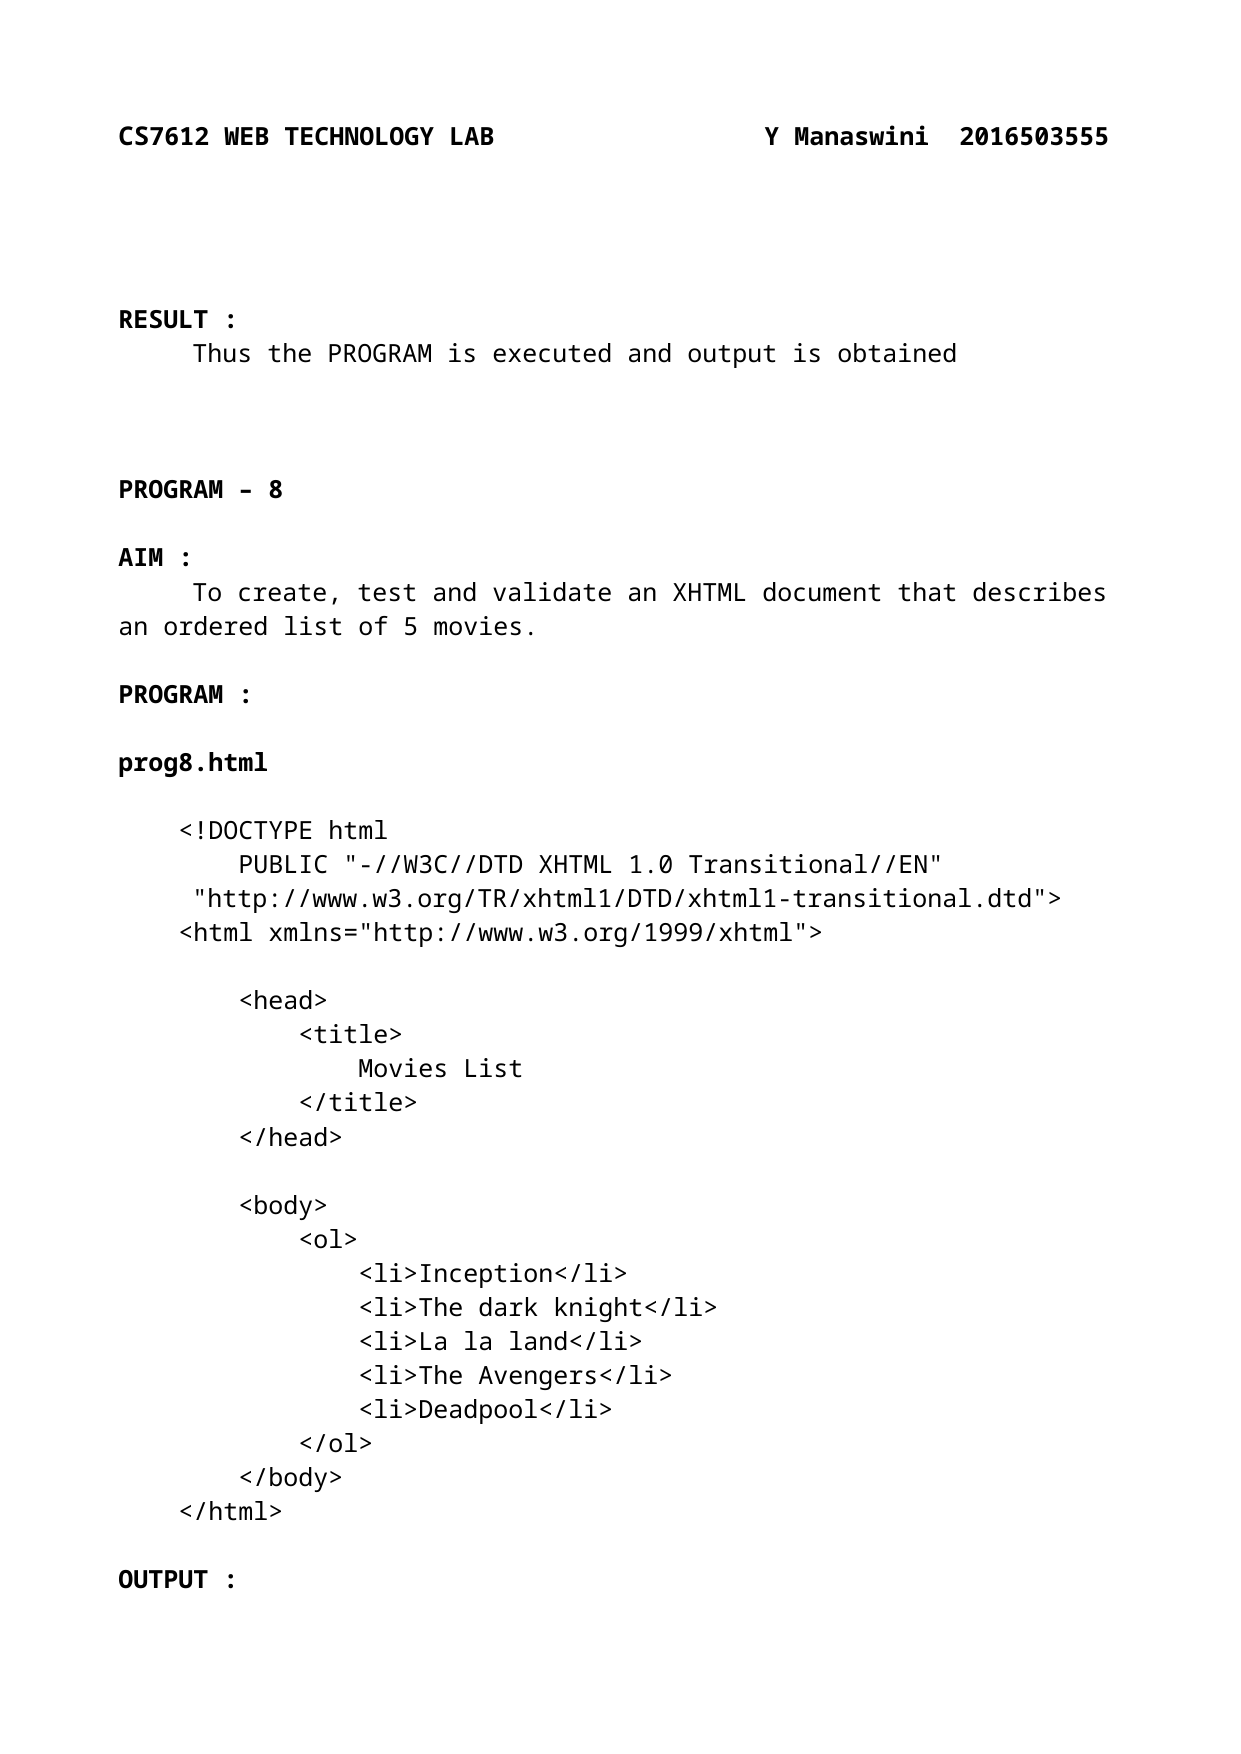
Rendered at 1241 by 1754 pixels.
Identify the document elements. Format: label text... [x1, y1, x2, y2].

text </title> [118, 1085, 1122, 1119]
text To create, test and validate an XHTML document that describes an ordered list of 5 movies. [118, 574, 1122, 642]
text PROGRAM – 8 [118, 472, 1122, 506]
text </ol> [118, 1426, 1122, 1460]
text RESULT : [118, 302, 1122, 336]
text <li>The Avengers</li> [118, 1358, 1122, 1392]
text Thus the PROGRAM is executed and output is obtained [118, 336, 1122, 370]
text <body> [118, 1187, 1122, 1221]
text <title> [118, 1017, 1122, 1051]
text </head> [118, 1119, 1122, 1153]
text <ol> [118, 1221, 1122, 1255]
text PROGRAM : [118, 676, 1122, 710]
text Movies List [118, 1051, 1122, 1085]
text PUBLIC "-//W3C//DTD XHTML 1.0 Transitional//EN" "http://www.w3.org/TR/xhtml1/DTD/xhtml1-transitional.dtd"> [118, 847, 1122, 915]
text </body> [118, 1460, 1122, 1494]
text </html> [118, 1494, 1122, 1528]
text <li>Deadpool</li> [118, 1392, 1122, 1426]
text OUTPUT : [118, 1562, 1122, 1596]
text prog8.html [118, 744, 1122, 778]
text <!DOCTYPE html [118, 813, 1122, 847]
text AIM : [118, 540, 1122, 574]
text <li>Inception</li> [118, 1255, 1122, 1289]
text <li>La la land</li> [118, 1323, 1122, 1358]
text <html xmlns="http://www.w3.org/1999/xhtml"> [118, 915, 1122, 949]
text <li>The dark knight</li> [118, 1289, 1122, 1323]
text <head> [118, 983, 1122, 1017]
